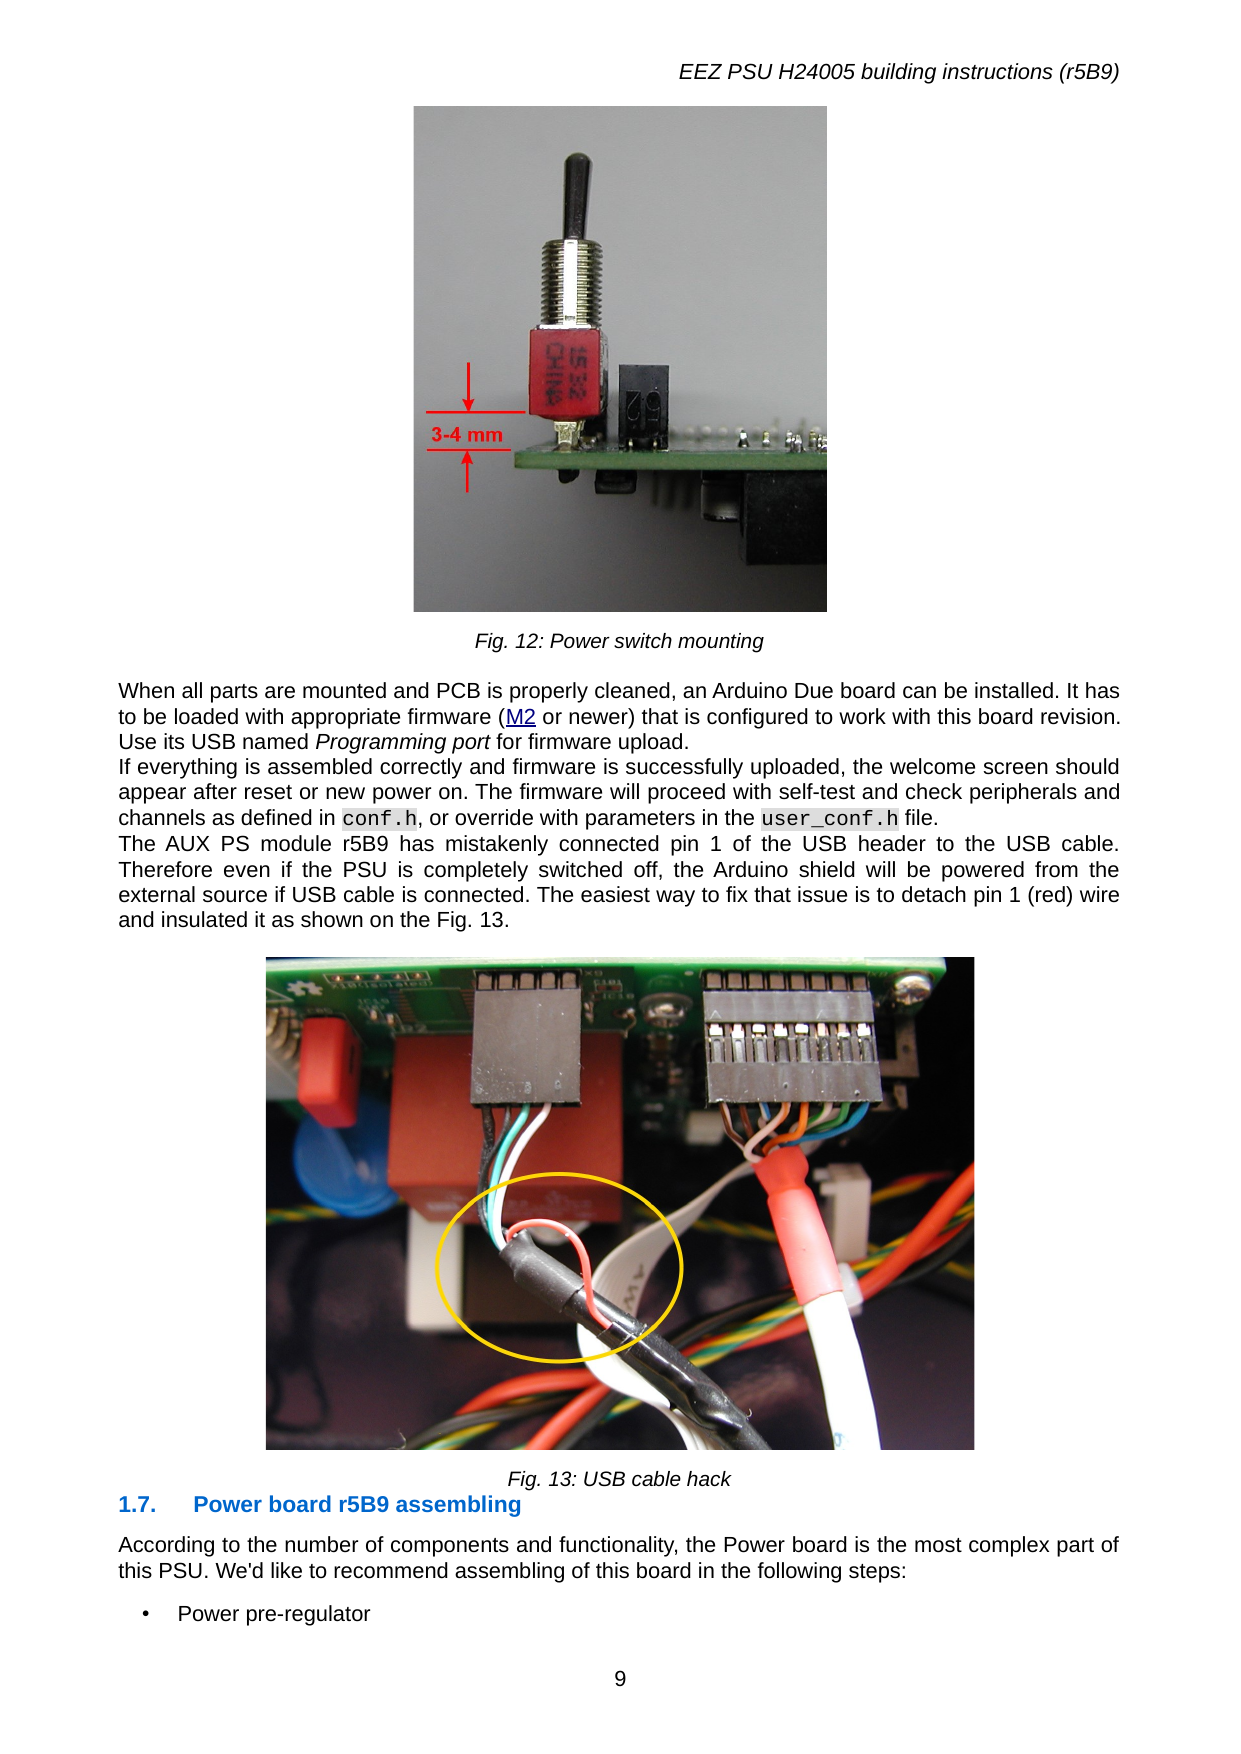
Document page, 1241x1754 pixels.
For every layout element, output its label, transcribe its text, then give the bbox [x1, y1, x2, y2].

list Fig. 13: USB cable hack [266, 1450, 974, 1491]
text When all parts are mounted and PCB is properly cleaned, an Arduino Due board can be installed. It has to be loaded with appropriate firmware (M2 or newer) that is configured to work with this board revision. Use its USB named Programming port for firmware upload. [118, 678, 1122, 754]
text Fig. 12: Power switch mounting [413, 612, 827, 653]
picture [413, 106, 827, 612]
text The AUX PS module r5B9 has mistakenly connected pin 1 of the USB header to the USB cable. Therefore even if the PSU is completely switched off, the Arduino shield will be powered from the external source if USB cable is connected. The easiest way to fix that issue is to detach pin 1 (red) wire and insulated it as shown on the Fig. 13. [118, 831, 1122, 932]
text According to the number of components and functionality, the Power board is the most complex part of this PSU. We'd like to recommend assembling of this board in the following steps: [118, 1532, 1122, 1583]
subtitle Power board r5B9 assembling [118, 984, 1122, 1518]
picture [265, 957, 975, 1450]
list Power pre-regulator [142, 1601, 1110, 1626]
text If everything is assembled correctly and firmware is successfully uploaded, the welcome screen should appear after reset or new power on. The firmware will proceed with self-test and check peripherals and channels as defined in conf.h, or override with parameters in the user_conf.h file. [118, 754, 1122, 831]
